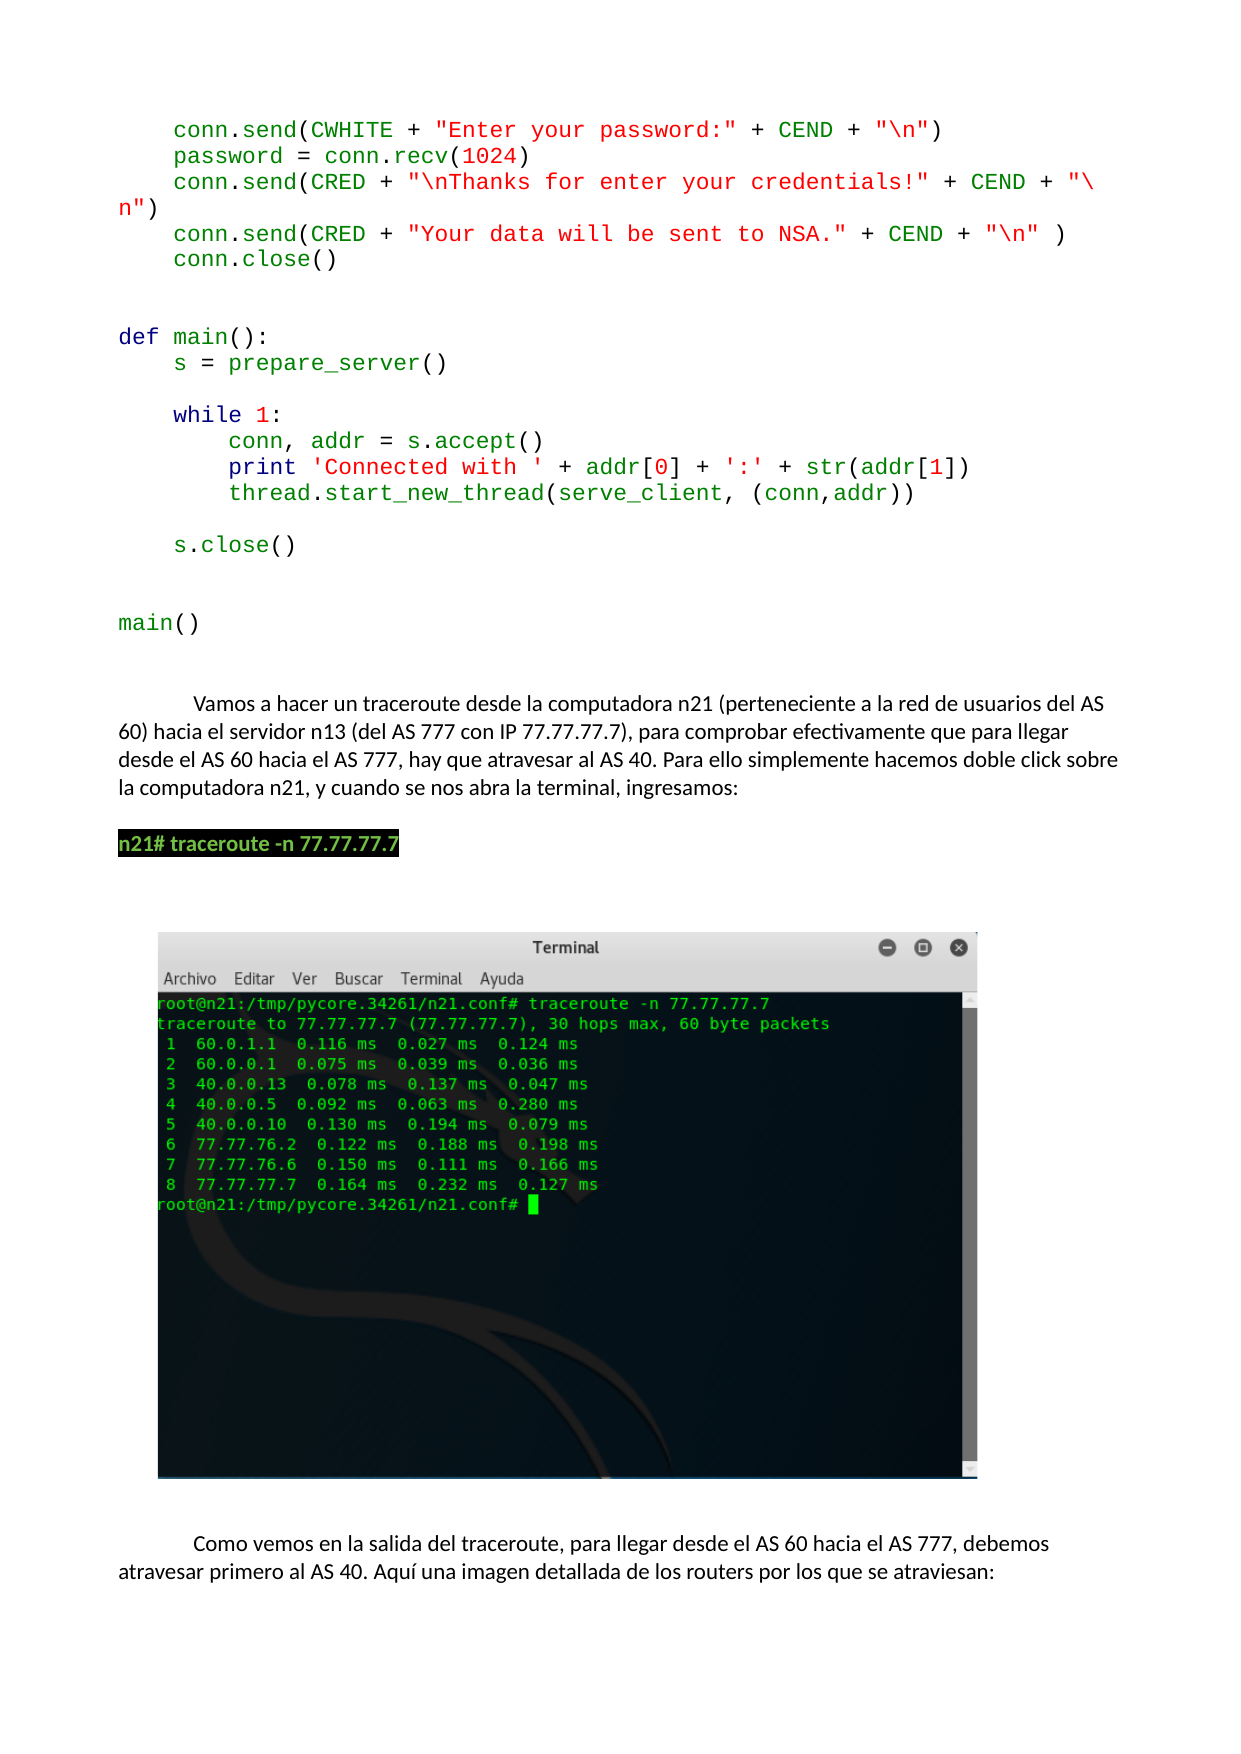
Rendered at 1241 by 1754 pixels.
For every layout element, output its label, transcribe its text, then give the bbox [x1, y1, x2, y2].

text n21# traceroute -n 77.77.77.7 [118, 829, 1122, 857]
text Vamos a hacer un traceroute desde la computadora n21 (perteneciente a la red de usuarios del AS 60) hacia el servidor n13 (del AS 777 con IP 77.77.77.7), para comprobar efectivamente que para llegar desde el AS 60 hacia el AS 777, hay que atravesar al AS 40. Para ello simplemente hacemos doble click sobre la computadora n21, y cuando se nos abra la terminal, ingresamos: [118, 689, 1122, 801]
text def main(): [118, 326, 1122, 352]
picture [157, 932, 978, 1479]
text conn.close() [118, 248, 1122, 274]
text Como vemos en la salida del traceroute, para llegar desde el AS 60 hacia el AS 777, debemos atravesar primero al AS 40. Aquí una imagen detallada de los routers por los que se atraviesan: [118, 1529, 1122, 1585]
text conn.send(CRED + "\nThanks for enter your credentials!" + CEND + "\n") [118, 170, 1122, 222]
text main() [118, 611, 1122, 637]
text conn.send(CWHITE + "Enter your password:" + CEND + "\n") [118, 118, 1122, 144]
text while 1: [118, 403, 1122, 429]
text conn, addr = s.accept() [118, 429, 1122, 455]
text print 'Connected with ' + addr[0] + ':' + str(addr[1]) [118, 455, 1122, 481]
text password = conn.recv(1024) [118, 144, 1122, 170]
text thread.start_new_thread(serve_client, (conn,addr)) [118, 481, 1122, 507]
text s = prepare_server() [118, 352, 1122, 377]
text s.close() [118, 533, 1122, 559]
text conn.send(CRED + "Your data will be sent to NSA." + CEND + "\n" ) [118, 222, 1122, 248]
